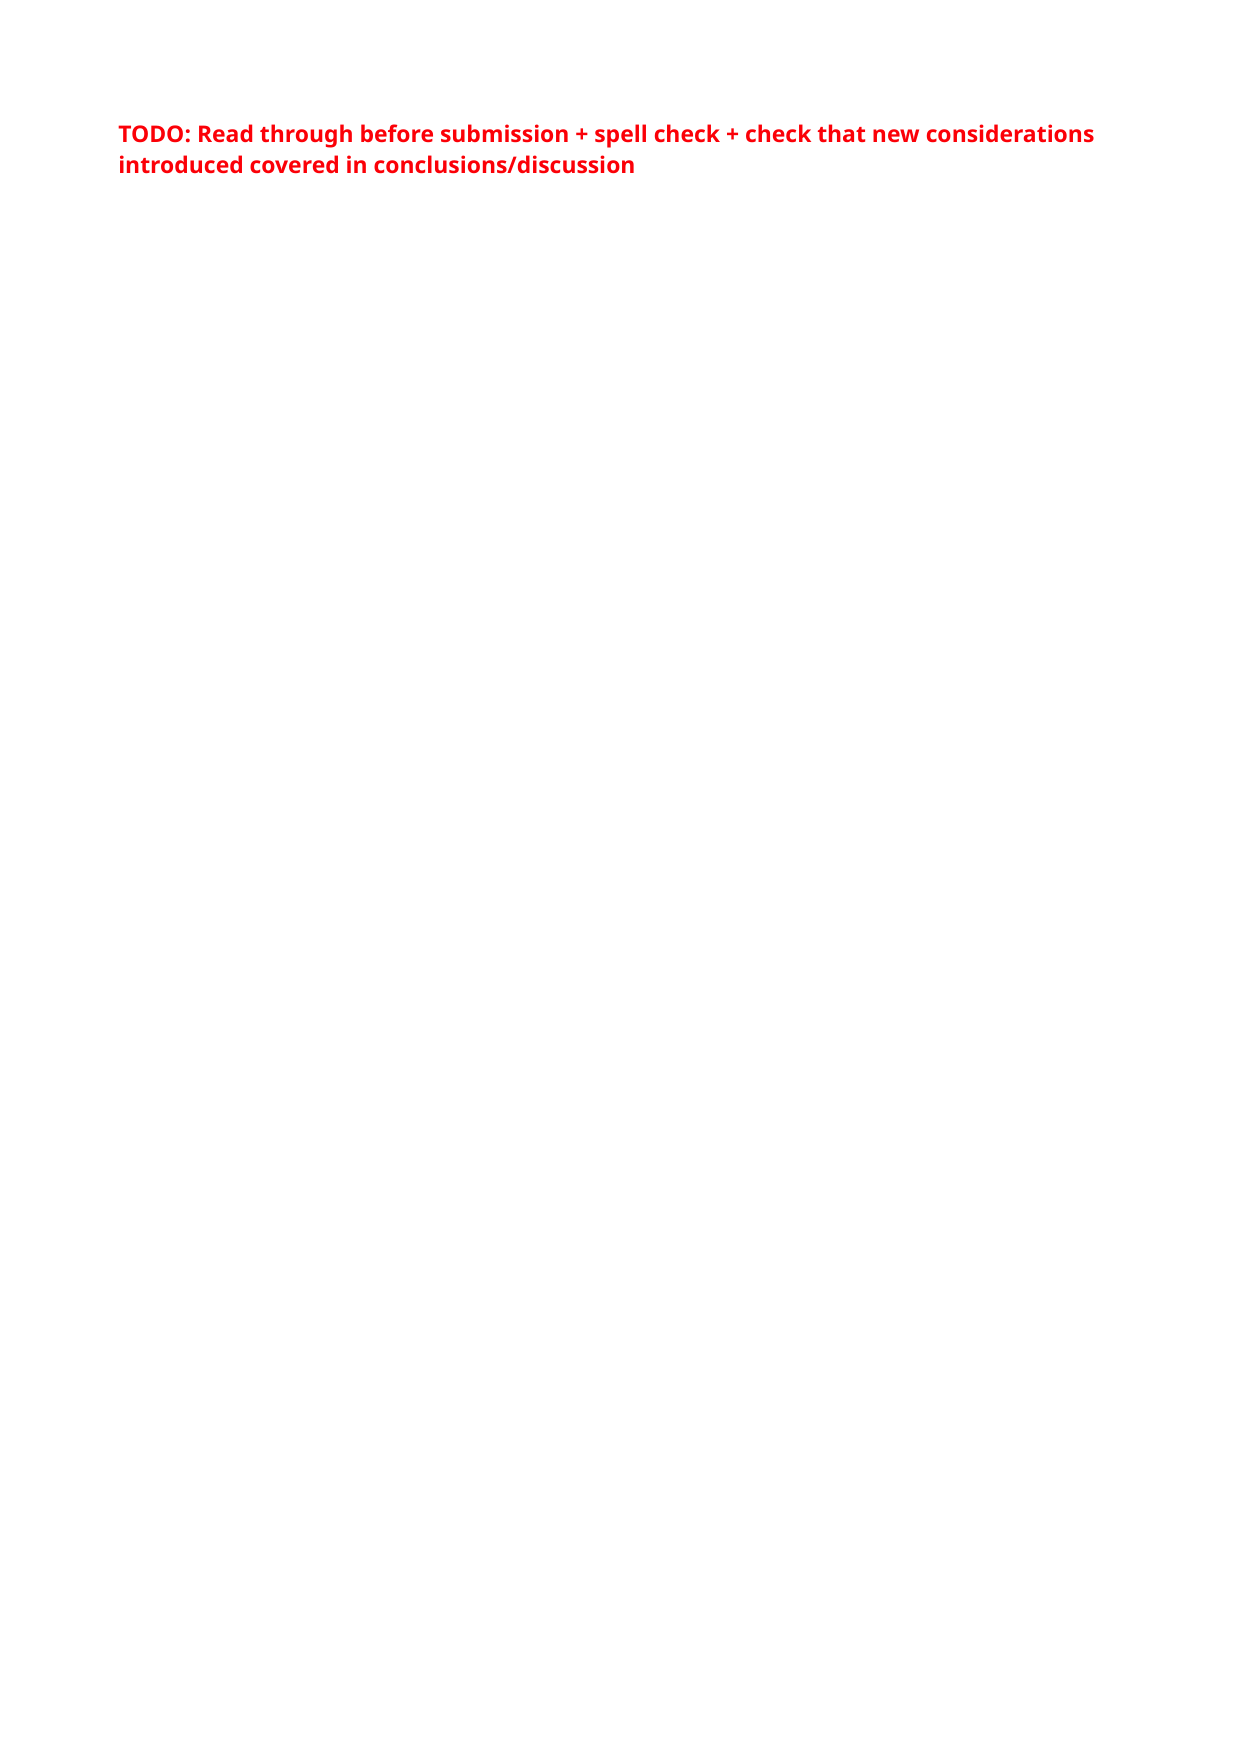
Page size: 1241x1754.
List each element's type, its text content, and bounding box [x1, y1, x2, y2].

text TODO: Read through before submission + spell check + check that new considerations introduced covered in conclusions/discussion [118, 118, 1122, 181]
